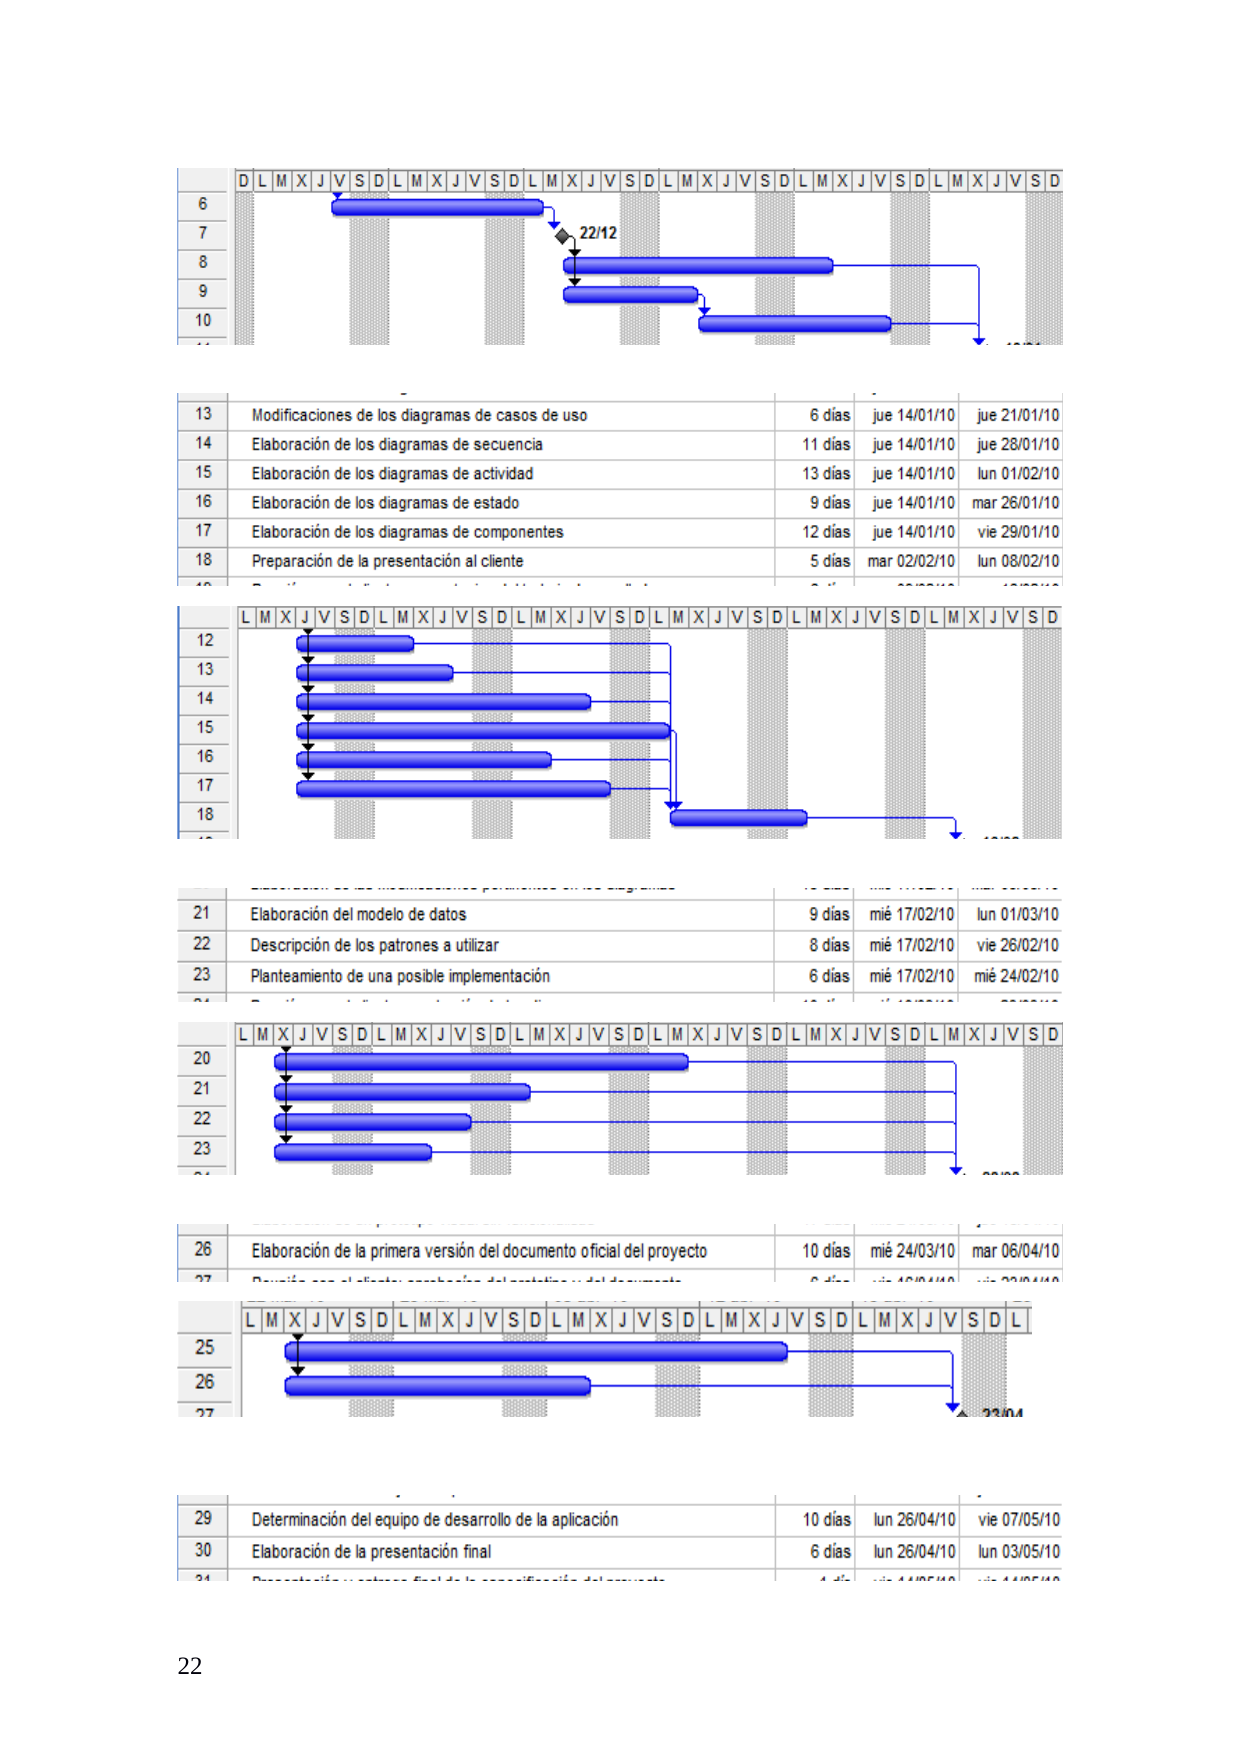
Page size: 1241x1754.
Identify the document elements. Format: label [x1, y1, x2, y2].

picture [177, 888, 1062, 1002]
picture [177, 1022, 1063, 1175]
picture [177, 606, 1062, 839]
picture [177, 1495, 1062, 1581]
picture [177, 393, 1063, 586]
picture [177, 1224, 1063, 1282]
picture [177, 168, 1063, 345]
picture [177, 1301, 1032, 1417]
